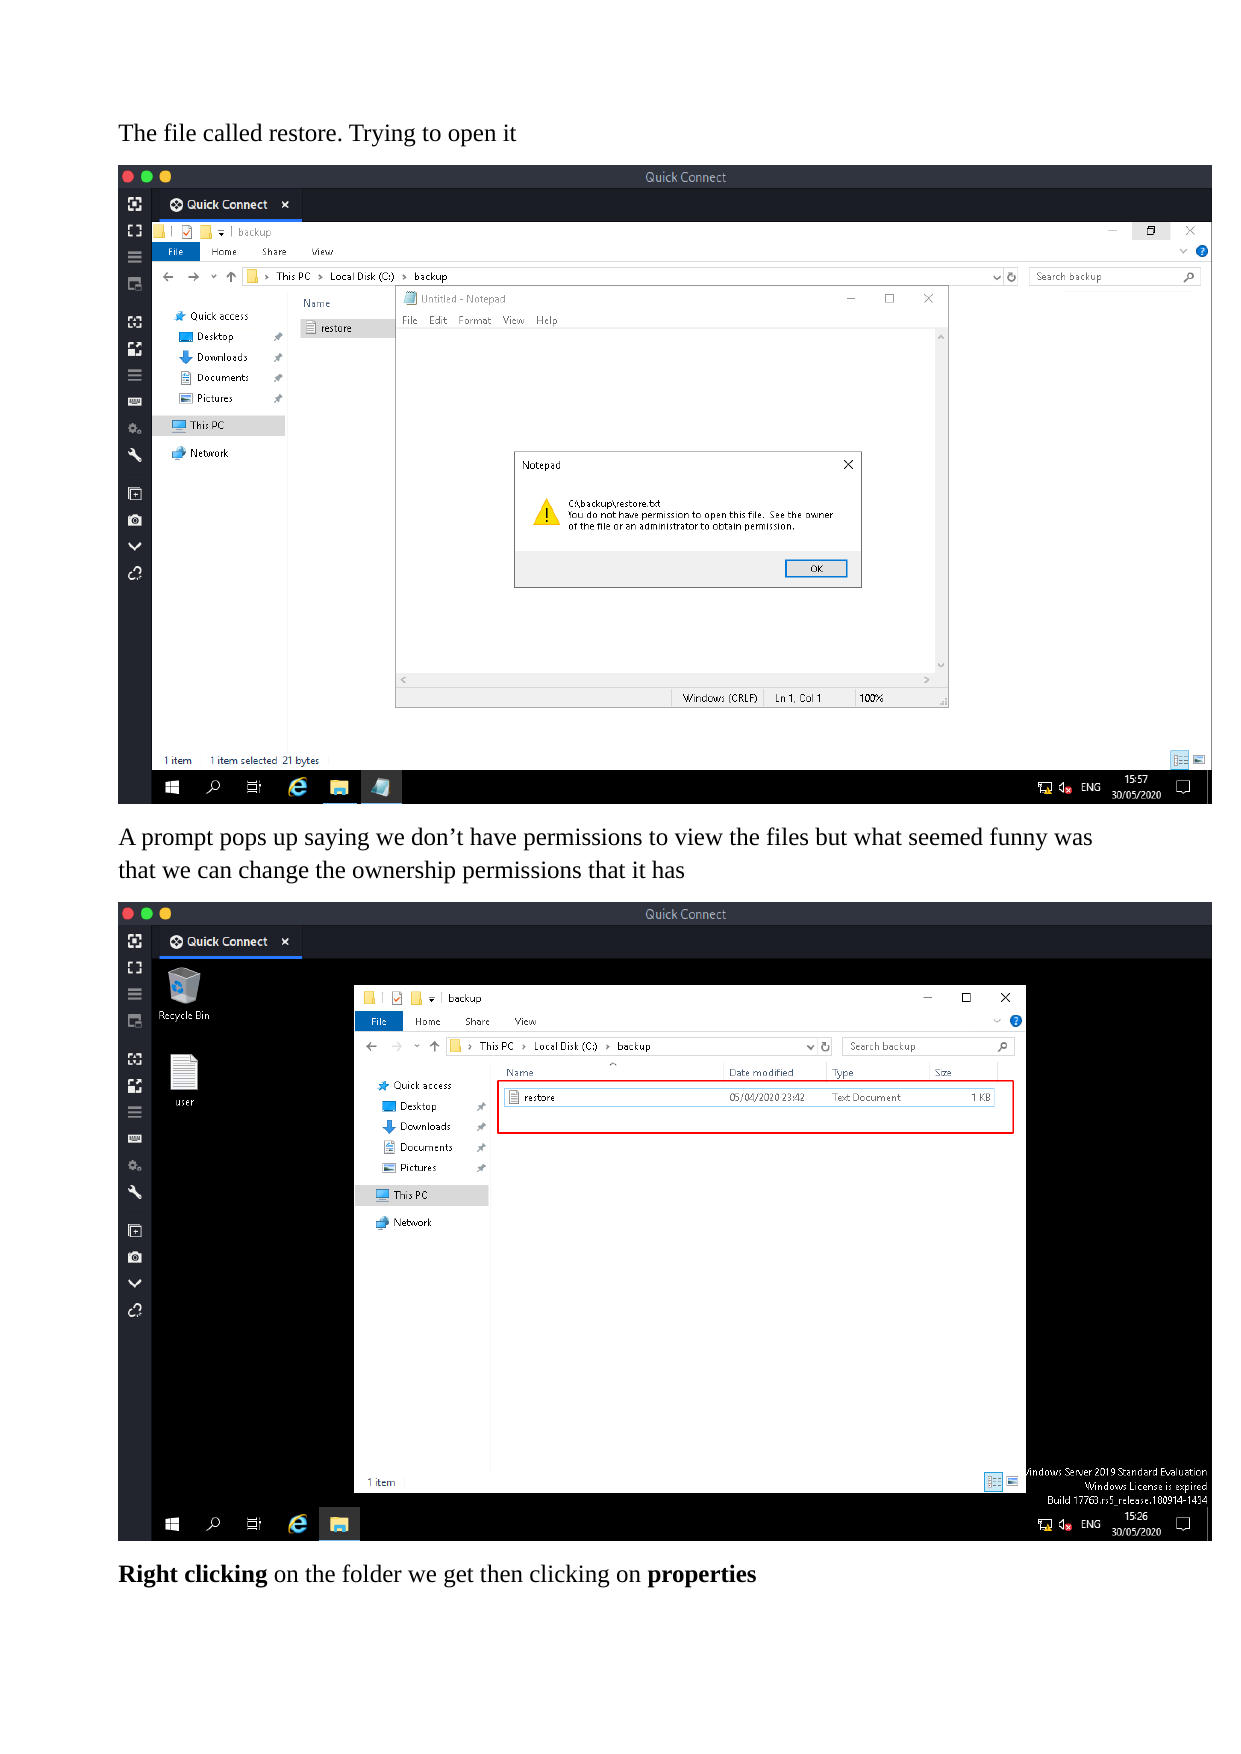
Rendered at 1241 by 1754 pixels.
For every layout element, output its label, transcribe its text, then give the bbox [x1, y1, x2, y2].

text A prompt pops up saying we don’t have permissions to view the files but what seemed funny was that we can change the ownership permissions that it has [118, 822, 1122, 884]
text Right clicking on the folder we get then clicking on properties [118, 1559, 1122, 1588]
picture [118, 902, 1212, 1541]
text The file called restore. Trying to open it [118, 118, 1122, 147]
picture [118, 165, 1212, 804]
